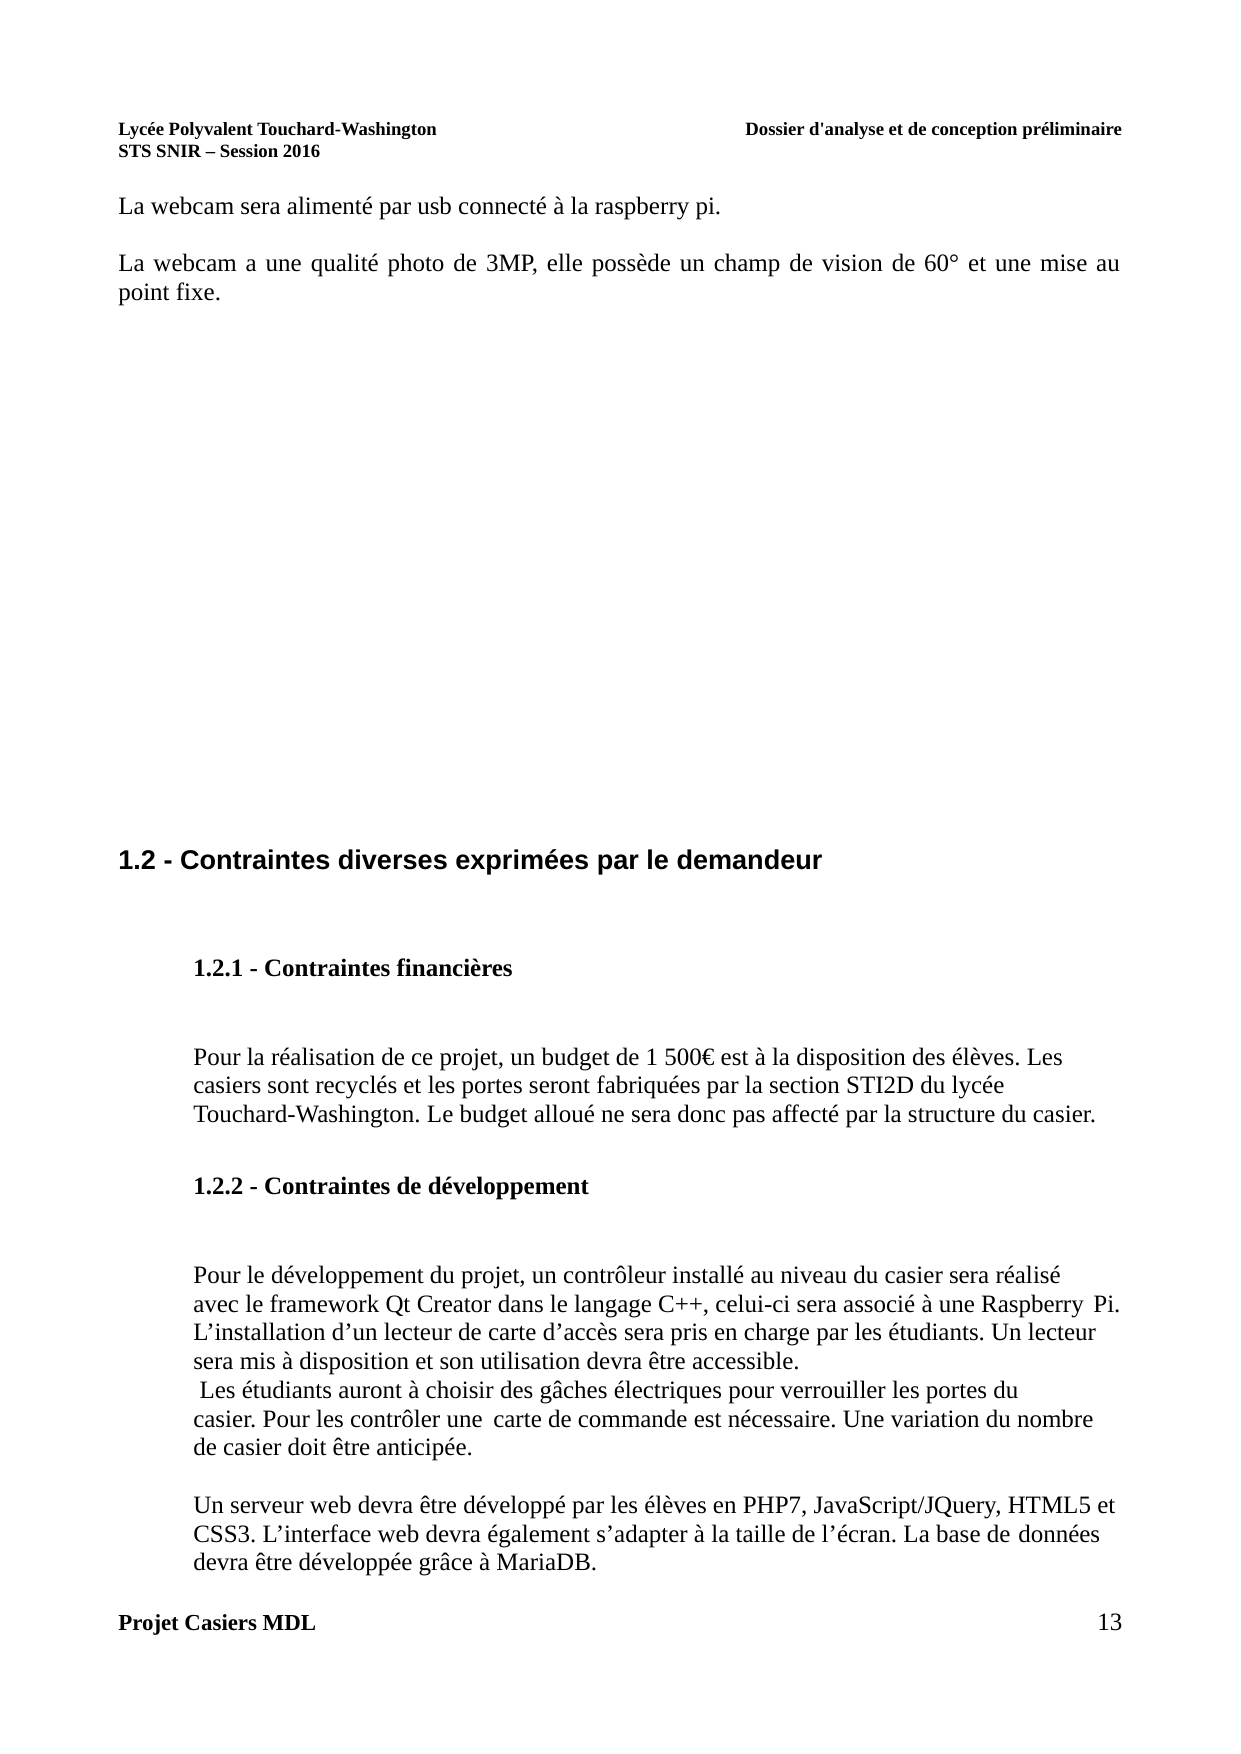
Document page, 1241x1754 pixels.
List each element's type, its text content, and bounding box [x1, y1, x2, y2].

subtitle 1.2.2 - Contraintes de développement [118, 1171, 1122, 1200]
text La webcam a une qualité photo de 3MP, elle possède un champ de vision de 60° et une mise au point fixe. [118, 248, 1122, 306]
subtitle 1.2 - Contraintes diverses exprimées par le demandeur [118, 844, 1122, 875]
subtitle 1.2.1 - Contraintes financières [118, 953, 1122, 981]
text sera mis à disposition et son utilisation devra être accessible. [118, 1346, 1122, 1375]
text Pour le développement du projet, un contrôleur installé au niveau du casier sera réalisé avec le framework Qt Creator dans le langage C++, celui-ci sera associé à une Raspberry Pi. L’installation d’un lecteur de carte d’accès sera pris en charge par les étudiants. Un lecteur [118, 1260, 1122, 1346]
text Pour la réalisation de ce projet, un budget de 1 500€ est à la disposition des élèves. Les [118, 1042, 1122, 1070]
text Les étudiants auront à choisir des gâches électriques pour verrouiller les portes du casier. Pour les contrôler une carte de commande est nécessaire. Une variation du nombre de casier doit être anticipée. [118, 1375, 1122, 1461]
text Touchard-Washington. Le budget alloué ne sera donc pas affecté par la structure du casier. [118, 1099, 1122, 1128]
text La webcam sera alimenté par usb connecté à la raspberry pi. [118, 191, 1122, 219]
text Un serveur web devra être développé par les élèves en PHP7, JavaScript/JQuery, HTML5 et CSS3. L’interface web devra également s’adapter à la taille de l’écran. La base de données devra être développée grâce à MariaDB. [118, 1490, 1122, 1576]
text casiers sont recyclés et les portes seront fabriquées par la section STI2D du lycée [118, 1070, 1122, 1099]
